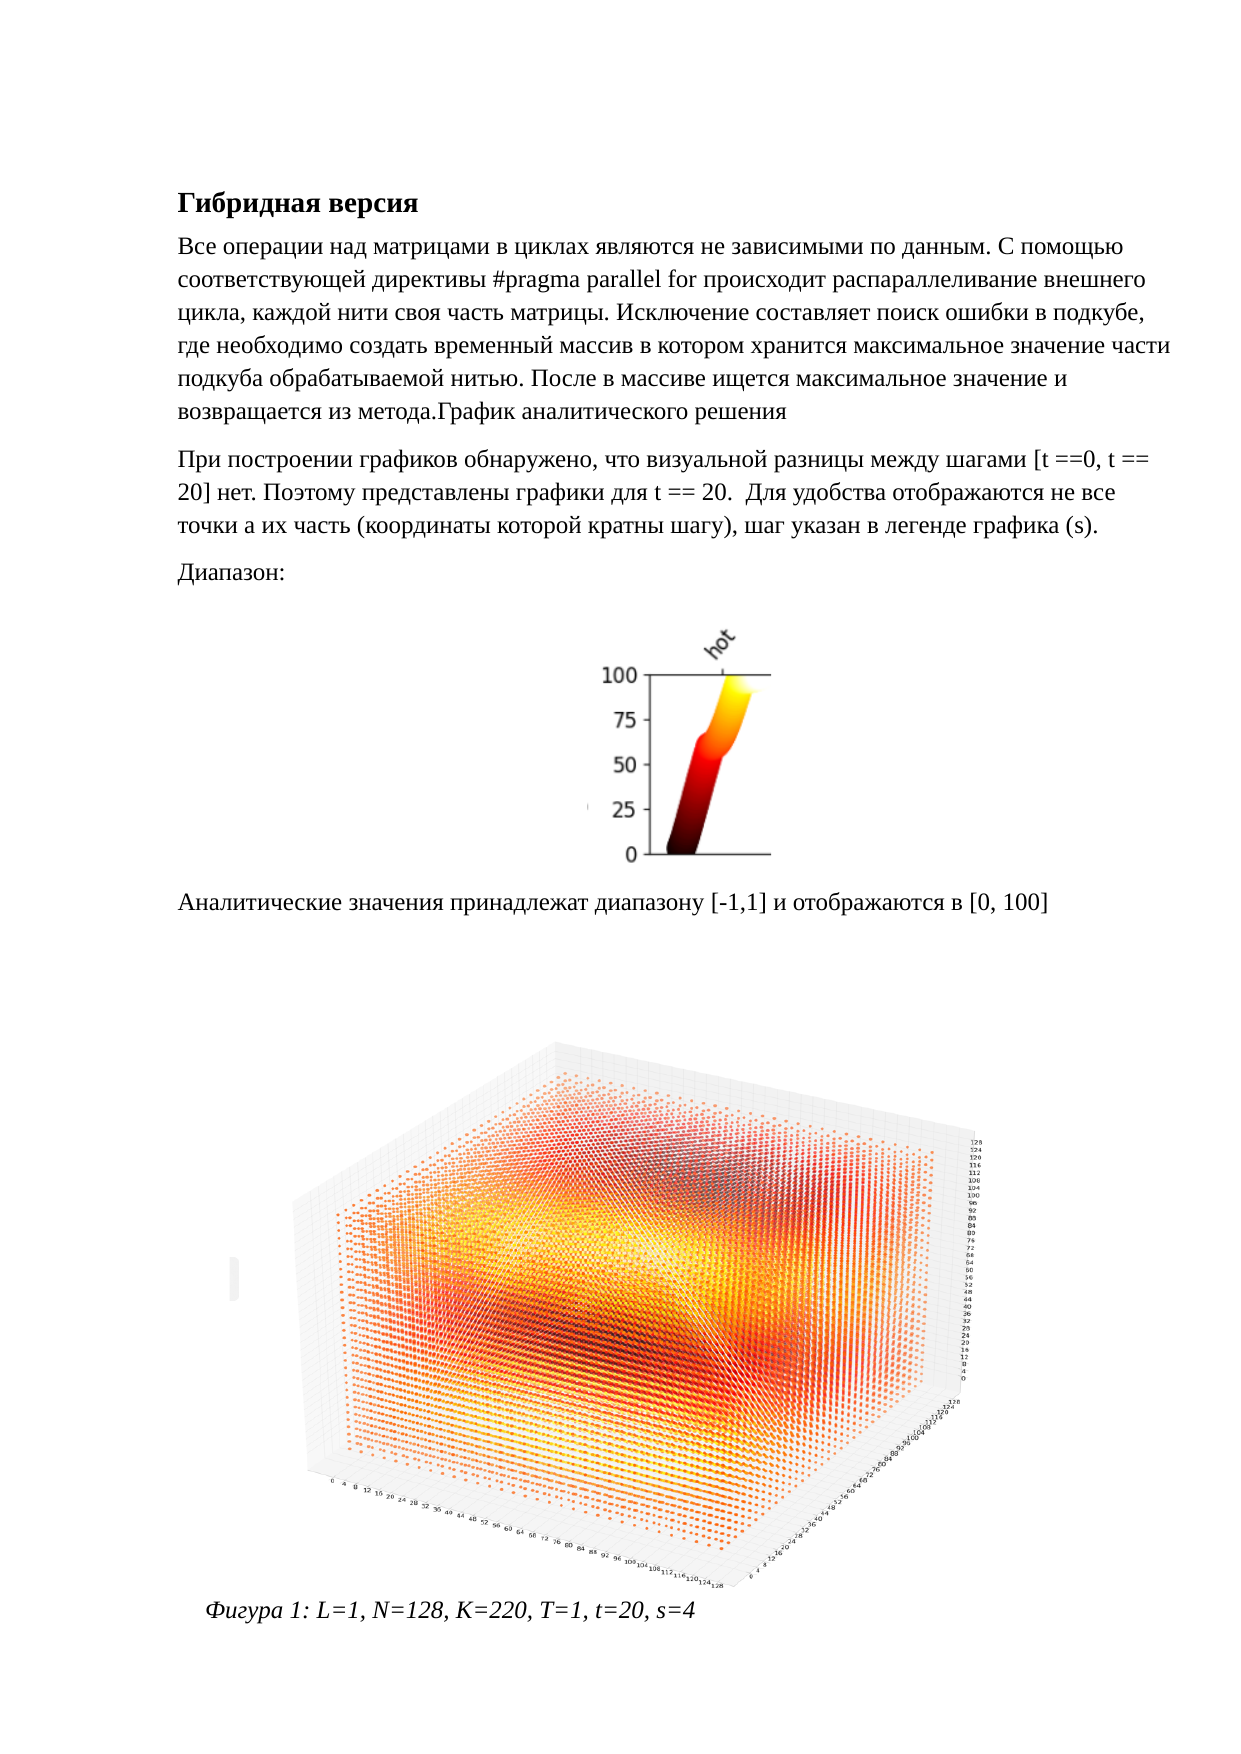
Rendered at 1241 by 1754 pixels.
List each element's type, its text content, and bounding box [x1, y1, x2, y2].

text Диапазон: [177, 557, 1181, 586]
text При построении графиков обнаружено, что визуальной разницы между шагами [t ==0, t == 20] нет. Поэтому представлены графики для t == 20. Для удобства отображаются не все точки а их часть (координаты которой кратны шагу), шаг указан в легенде графика (s). [177, 444, 1181, 538]
subtitle Гибридная версия [177, 185, 1181, 218]
text Все операции над матрицами в циклах являются не зависимыми по данным. С помощью соответствующей директивы #pragma parallel for происходит распараллеливание внешнего цикла, каждой нити своя часть матрицы. Исключение составляет поиск ошибки в подкубе, где необходимо создать временный массив в котором хранится максимальное значение части подкуба обрабатываемой нитью. После в массиве ищется максимальное значение и возвращается из метода.График аналитического решения [177, 231, 1181, 425]
text Фигура 1: L=1, N=128, K=220, T=1, t=20, s=4 [205, 1000, 1023, 1624]
text Аналитические значения принадлежат диапазону [-1,1] и отображаются в [0, 100] [177, 605, 1181, 916]
picture [229, 1000, 999, 1595]
picture [587, 605, 772, 883]
